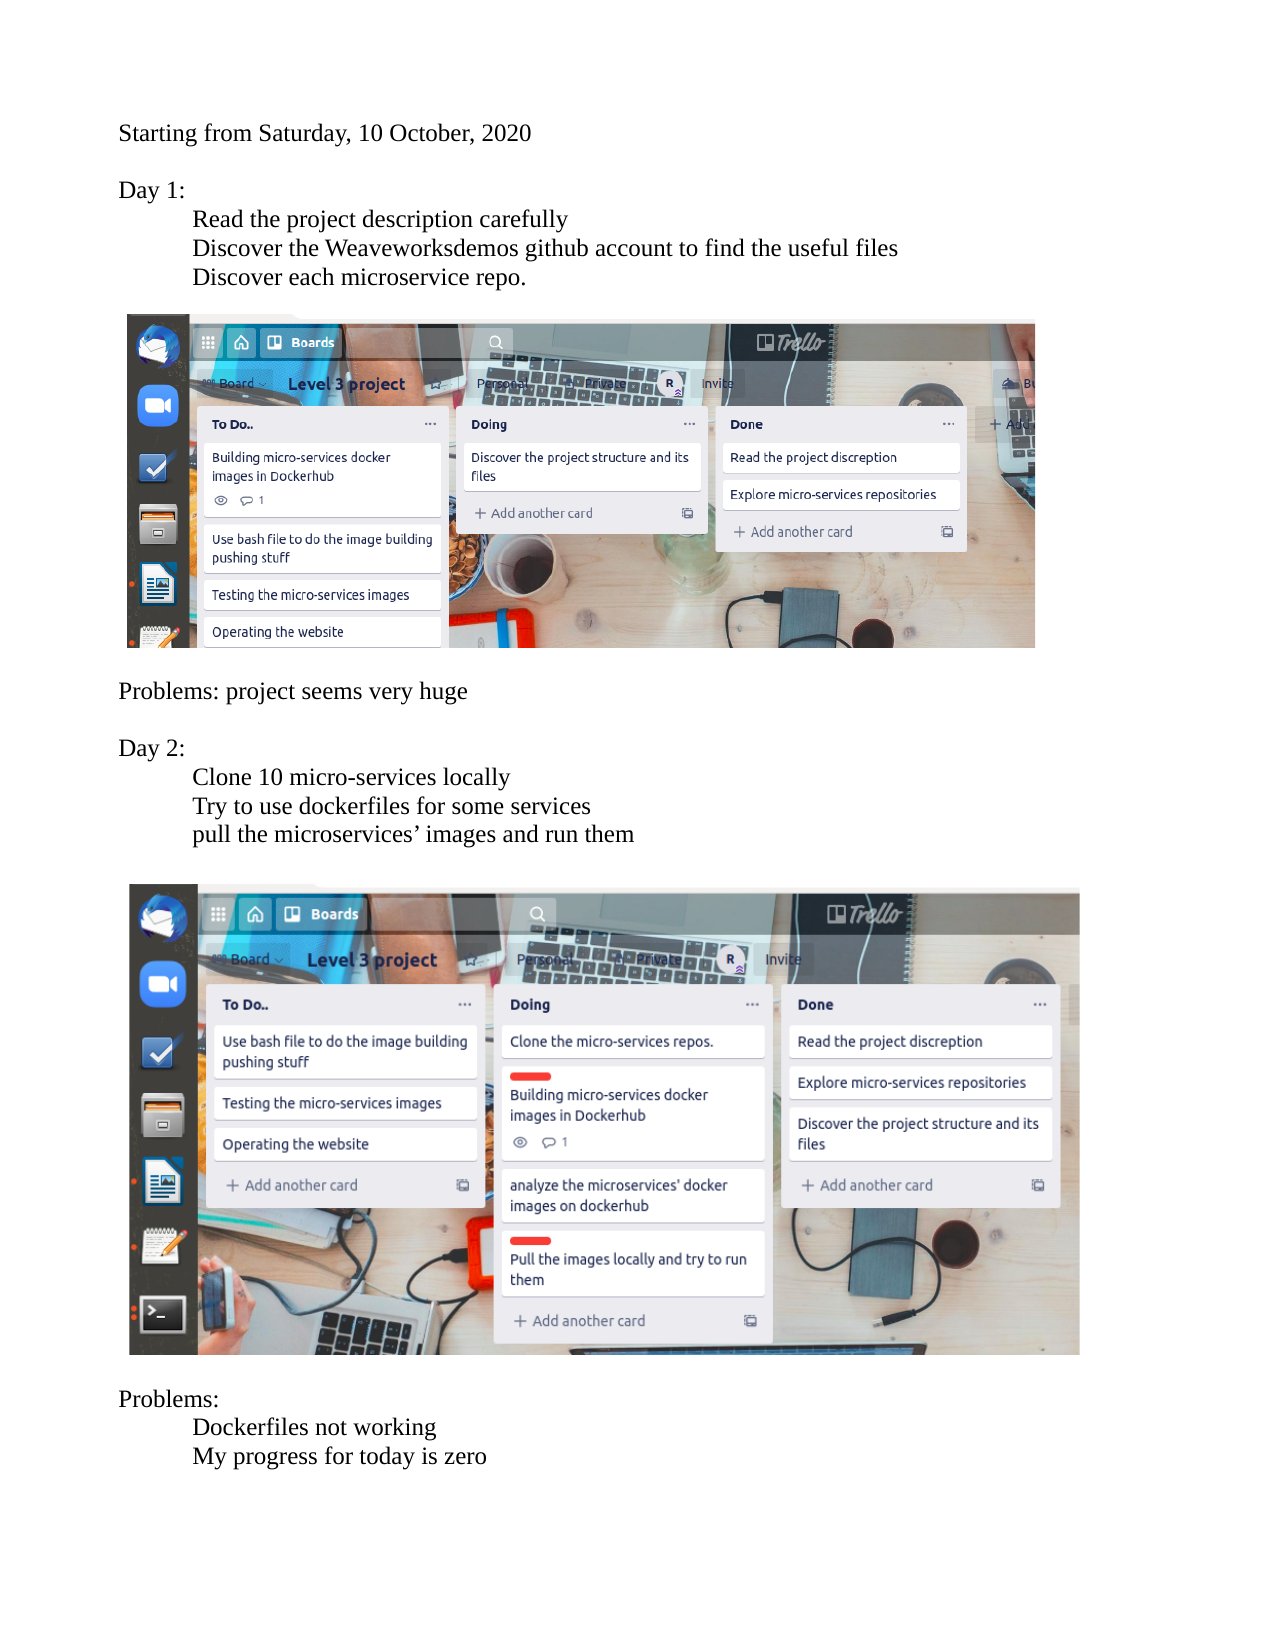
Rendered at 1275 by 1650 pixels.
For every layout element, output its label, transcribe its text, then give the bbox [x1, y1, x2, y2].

text Problems: [118, 1384, 1157, 1412]
picture [127, 314, 1036, 648]
text Clone 10 micro-services locally [118, 762, 1157, 791]
text Discover the Weaveworksdemos github account to find the useful files [118, 233, 1157, 262]
text Discover each microservice repo. [118, 262, 1157, 291]
text Problems: project seems very huge [118, 676, 1157, 704]
text Try to use dockerfiles for some services [118, 791, 1157, 819]
text Day 1: [118, 176, 1157, 204]
text pull the microservices’ images and run them [118, 819, 1157, 848]
text Read the project description carefully [118, 204, 1157, 233]
text Dockerfiles not working [118, 1412, 1157, 1441]
text My progress for today is zero [118, 1441, 1157, 1470]
picture [129, 884, 1080, 1355]
text Starting from Saturday, 10 October, 2020 [118, 118, 1157, 147]
text Day 2: [118, 733, 1157, 762]
